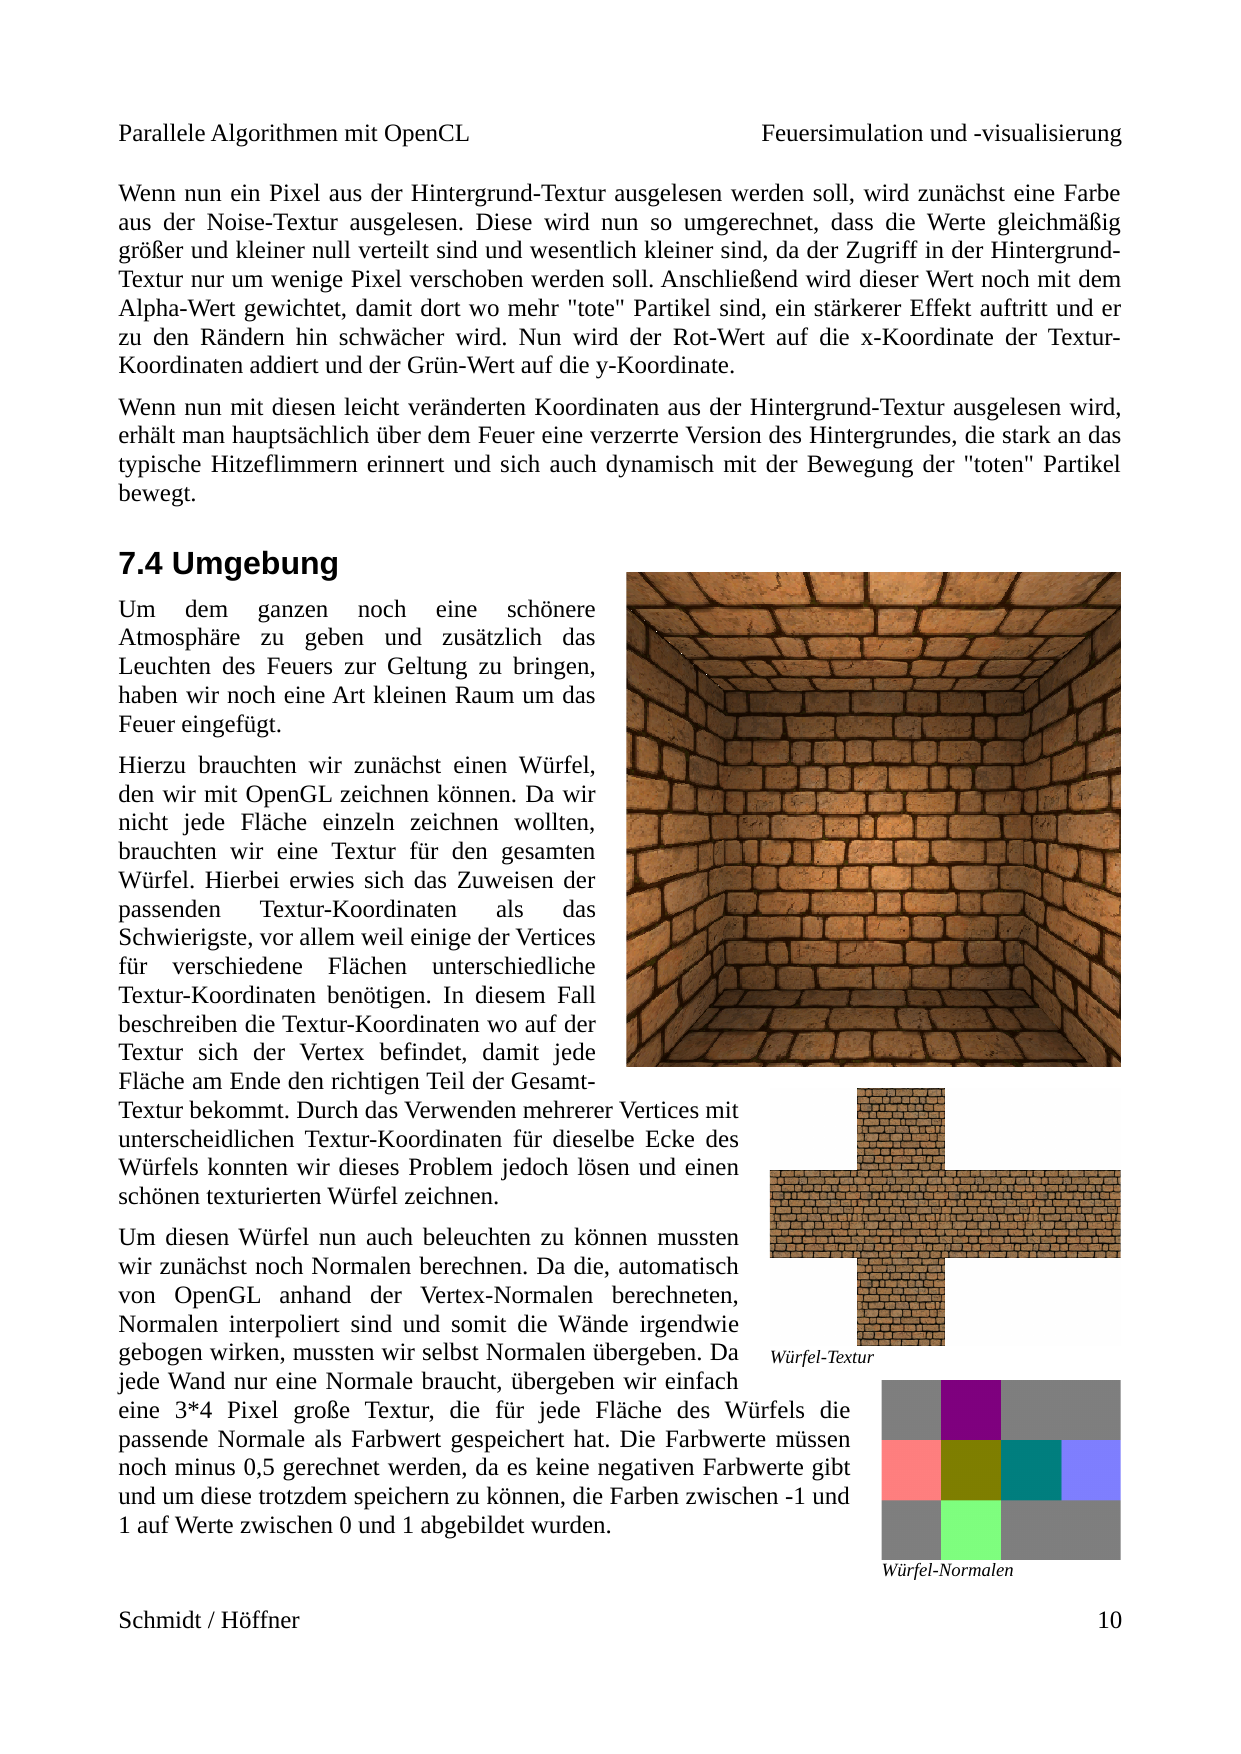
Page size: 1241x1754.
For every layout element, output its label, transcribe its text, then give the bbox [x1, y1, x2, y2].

text Hierzu brauchten wir zunächst einen Würfel, den wir mit OpenGL zeichnen können. Da wir nicht jede Fläche einzeln zeichnen wollten, brauchten wir eine Textur für den gesamten Würfel. Hierbei erwies sich das Zuweisen der passenden Textur-Koordinaten als das Schwierigste, vor allem weil einige der Vertices für verschiedene Flächen unterschiedliche Textur-Koordinaten benötigen. In diesem Fall beschreiben die Textur-Koordinaten wo auf der Textur sich der Vertex befindet, damit jede Fläche am Ende den richtigen Teil der Gesamt-Textur bekommt. Durch das Verwenden mehrerer Vertices mit unterscheidlichen Textur-Koordinaten für dieselbe Ecke des Würfels konnten wir dieses Problem jedoch lösen und einen schönen texturierten Würfel zeichnen. [118, 750, 769, 1210]
text Wenn nun mit diesen leicht veränderten Koordinaten aus der Hintergrund-Textur ausgelesen wird, erhält man hauptsächlich über dem Feuer eine verzerrte Version des Hintergrundes, die stark an das typische Hitzeflimmern erinnert und sich auch dynamisch mit der Bewegung der "toten" Partikel bewegt. [118, 392, 1122, 507]
text Um dem ganzen noch eine schönere Atmosphäre zu geben und zusätzlich das Leuchten des Feuers zur Geltung zu bringen, haben wir noch eine Art kleinen Raum um das Feuer eingefügt. [118, 594, 626, 737]
subtitle Umgebung [118, 544, 1122, 581]
text Würfel-Textur [769, 1346, 1120, 1368]
picture [626, 572, 1121, 1067]
subtitle [626, 1067, 1121, 1088]
picture [769, 1088, 1121, 1346]
text Wenn nun ein Pixel aus der Hintergrund-Textur ausgelesen werden soll, wird zunächst eine Farbe aus der Noise-Textur ausgelesen. Diese wird nun so umgerechnet, dass die Werte gleichmäßig größer und kleiner null verteilt sind und wesentlich kleiner sind, da der Zugriff in der Hintergrund-Textur nur um wenige Pixel verschoben werden soll. Anschließend wird dieser Wert noch mit dem Alpha-Wert gewichtet, damit dort wo mehr "tote" Partikel sind, ein stärkerer Effekt auftritt und er zu den Rändern hin schwächer wird. Nun wird der Rot-Wert auf die x-Koordinate der Textur-Koordinaten addiert und der Grün-Wert auf die y-Koordinate. [118, 178, 1122, 379]
text Um diesen Würfel nun auch beleuchten zu können mussten wir zunächst noch Normalen berechnen. Da die, automatisch von OpenGL anhand der Vertex-Normalen berechneten, Normalen interpoliert sind und somit die Wände irgendwie gebogen wirken, mussten wir selbst Normalen übergeben. Da jede Wand nur eine Normale braucht, übergeben wir einfach eine 3*4 Pixel große Textur, die für jede Fläche des Würfels die passende Normale als Farbwert gespeichert hat. Die Farbwerte müssen noch minus 0,5 gerechnet werden, da es keine negativen Farbwerte gibt und um diese trotzdem speichern zu können, die Farben zwischen -1 und 1 auf Werte zwischen 0 und 1 abgebildet wurden. [118, 1222, 1122, 1539]
text Würfel-Normalen [881, 1560, 1120, 1581]
picture [881, 1380, 1121, 1560]
